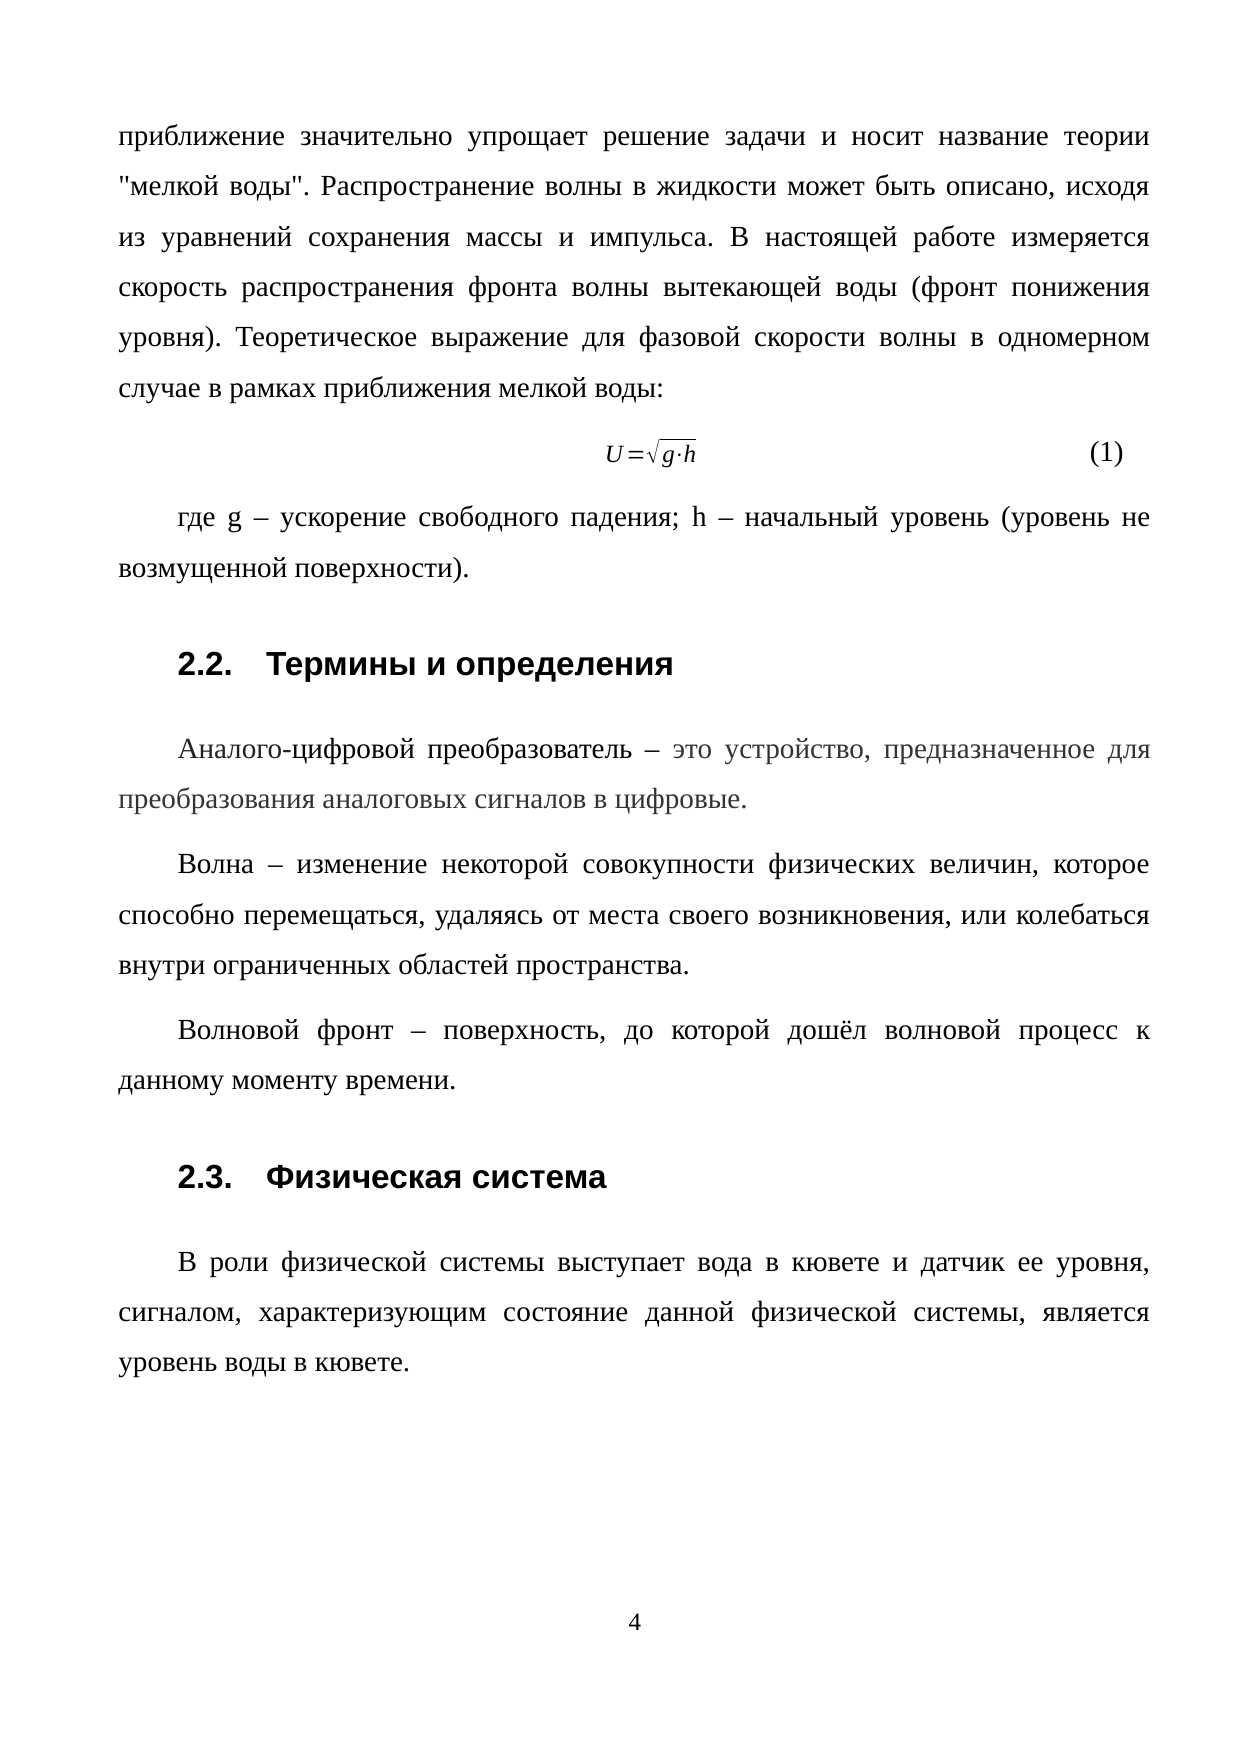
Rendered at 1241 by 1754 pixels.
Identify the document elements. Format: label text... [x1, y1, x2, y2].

subtitle Физическая система [118, 1157, 1151, 1195]
text В роли физической системы выступает вода в кювете и датчик ее уровня, сигналом, характеризующим состояние данной физической системы, является уровень воды в кювете. [118, 1244, 1151, 1378]
text Волновой фронт – поверхность, до которой дошёл волновой процесс к данному моменту времени. [118, 1012, 1151, 1096]
text (1) [118, 434, 1151, 468]
text Волна – изменение некоторой совокупности физических величин, которое способно перемещаться, удаляясь от места своего возникновения, или колебаться внутри ограниченных областей пространства. [118, 846, 1151, 981]
text приближение значительно упрощает решение задачи и носит название теории "мелкой воды". Распространение волны в жидкости может быть описано, исходя из уравнений сохранения массы и импульса. В настоящей работе измеряется скорость распространения фронта волны вытекающей воды (фронт понижения уровня). Теоретическое выражение для фазовой скорости волны в одномерном случае в рамках приближения мелкой воды: [118, 118, 1151, 403]
subtitle Термины и определения [118, 644, 1151, 683]
text где g – ускорение свободного падения; h – начальный уровень (уровень не возмущенной поверхности). [118, 499, 1151, 583]
text Аналого-цифровой преобразователь – это устройство, предназначенное для преобразования аналоговых сигналов в цифровые. [118, 731, 1151, 815]
